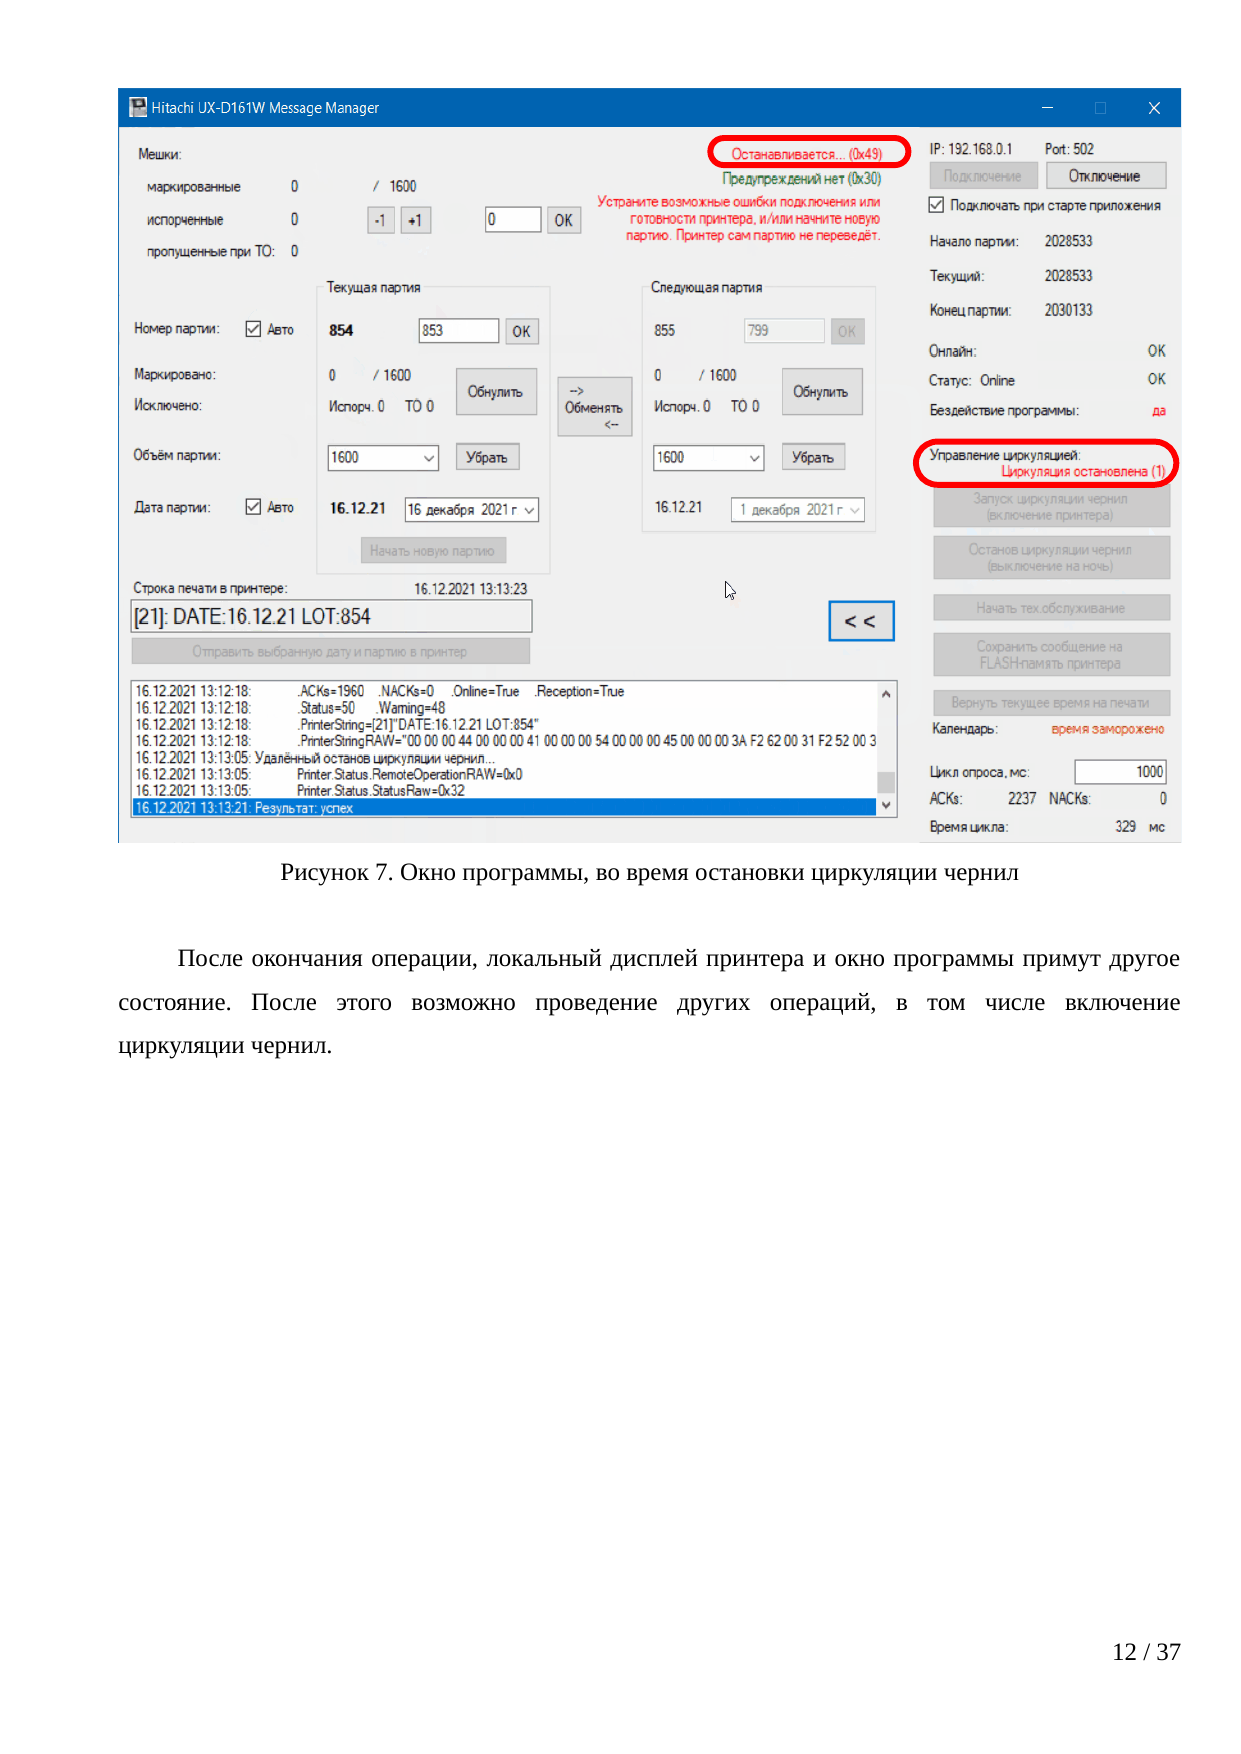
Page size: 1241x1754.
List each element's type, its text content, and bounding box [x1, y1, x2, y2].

text Рисунок 7. Окно программы, во время остановки циркуляции чернил [118, 857, 1181, 886]
text После окончания операции, локальный дисплей принтера и окно программы примут другое состояние. После этого возможно проведение других операций, в том числе включение циркуляции чернил. [118, 943, 1181, 1058]
